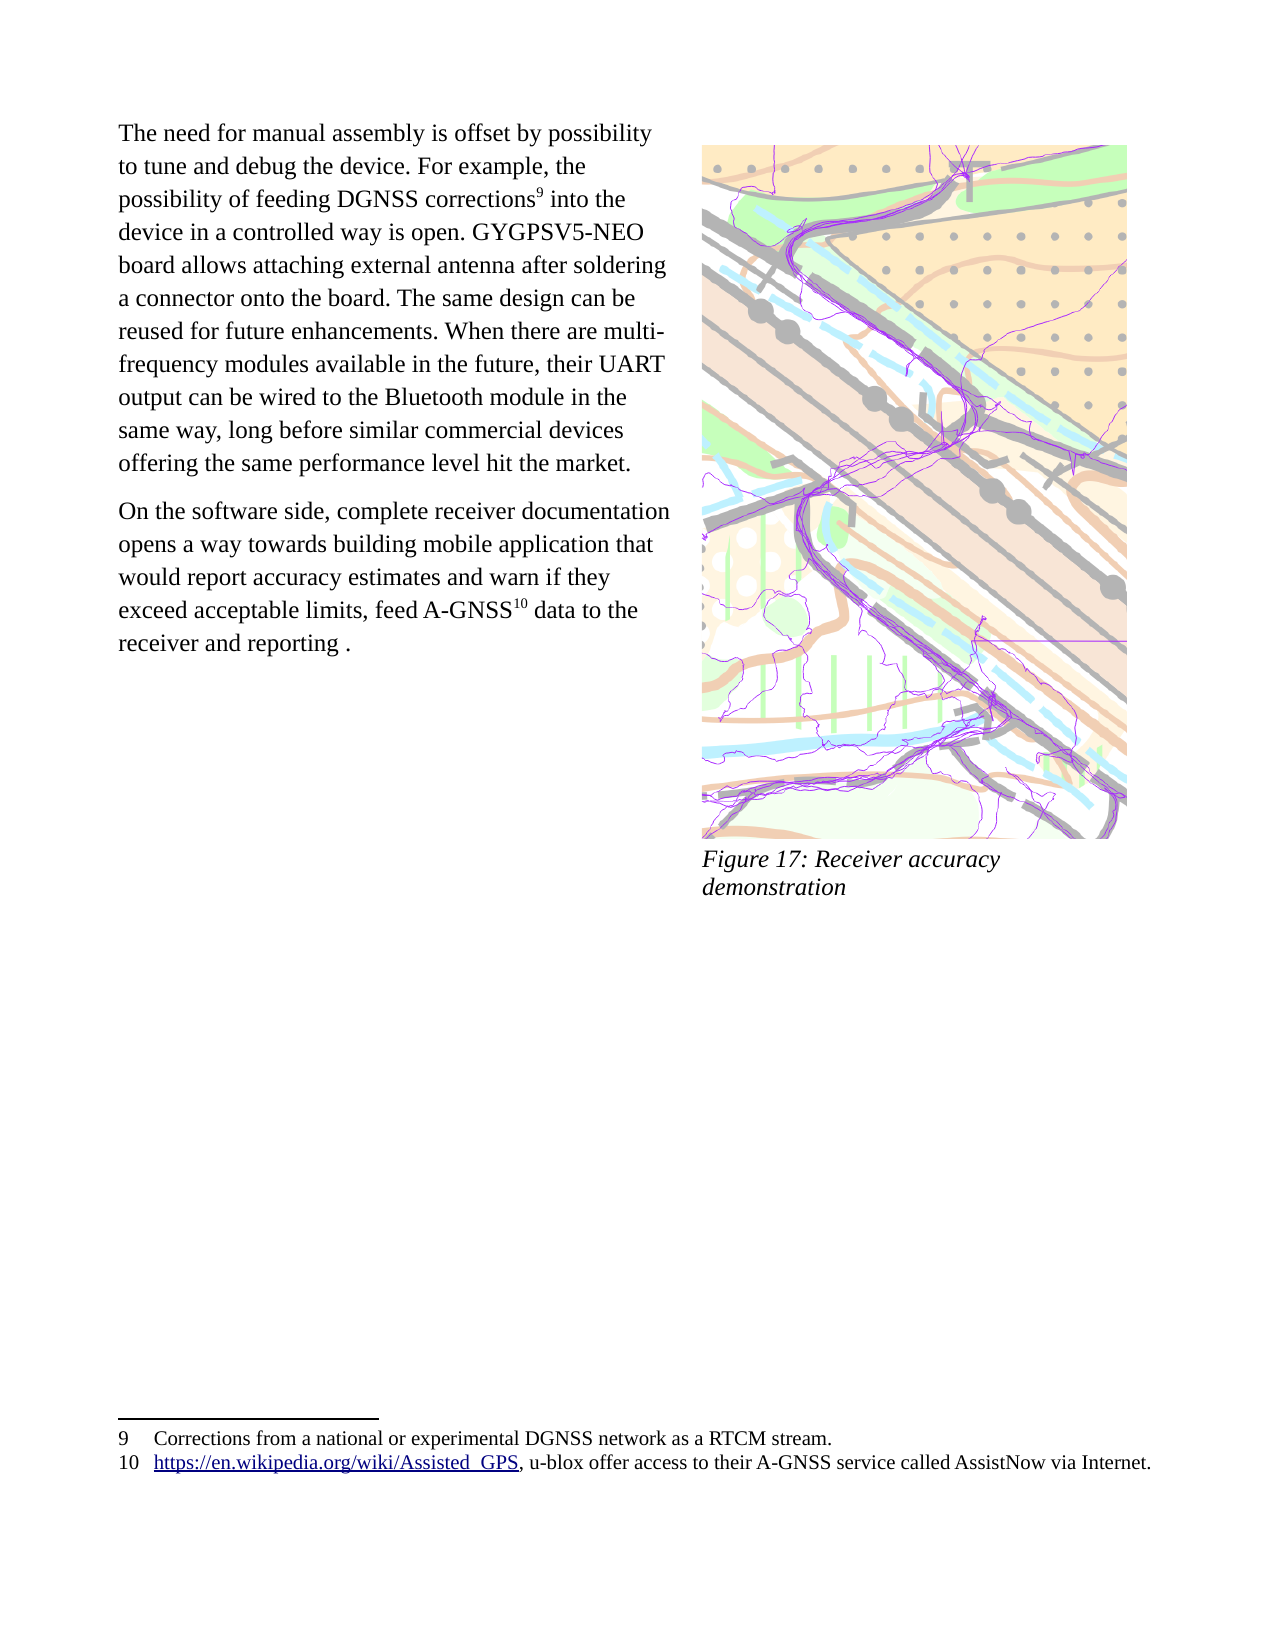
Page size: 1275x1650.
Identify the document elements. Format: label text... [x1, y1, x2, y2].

text https://en.wikipedia.org/wiki/Assisted_GPS, u-blox offer access to their A-GNSS service called AssistNow via Internet. [118, 1449, 1157, 1474]
text The need for manual assembly is offset by possibility to tune and debug the device. For example, the possibility of feeding DGNSS corrections into the device in a controlled way is open. GYGPSV5-NEO board allows attaching external antenna after soldering a connector onto the board. The same design can be reused for future enhancements. When there are multi-frequency modules available in the future, their UART output can be wired to the Bluetooth module in the same way, long before similar commercial devices offering the same performance level hit the market. [118, 118, 1157, 477]
text On the software side, complete receiver documentation opens a way towards building mobile application that would report accuracy estimates and warn if they exceed acceptable limits, feed A-GNSS data to the receiver and reporting . [118, 496, 701, 657]
text [1127, 496, 1157, 657]
picture [701, 145, 1127, 839]
text Figure 17: Receiver accuracy demonstration [702, 839, 1127, 901]
text Corrections from a national or experimental DGNSS network as a RTCM stream. [118, 1426, 1157, 1449]
